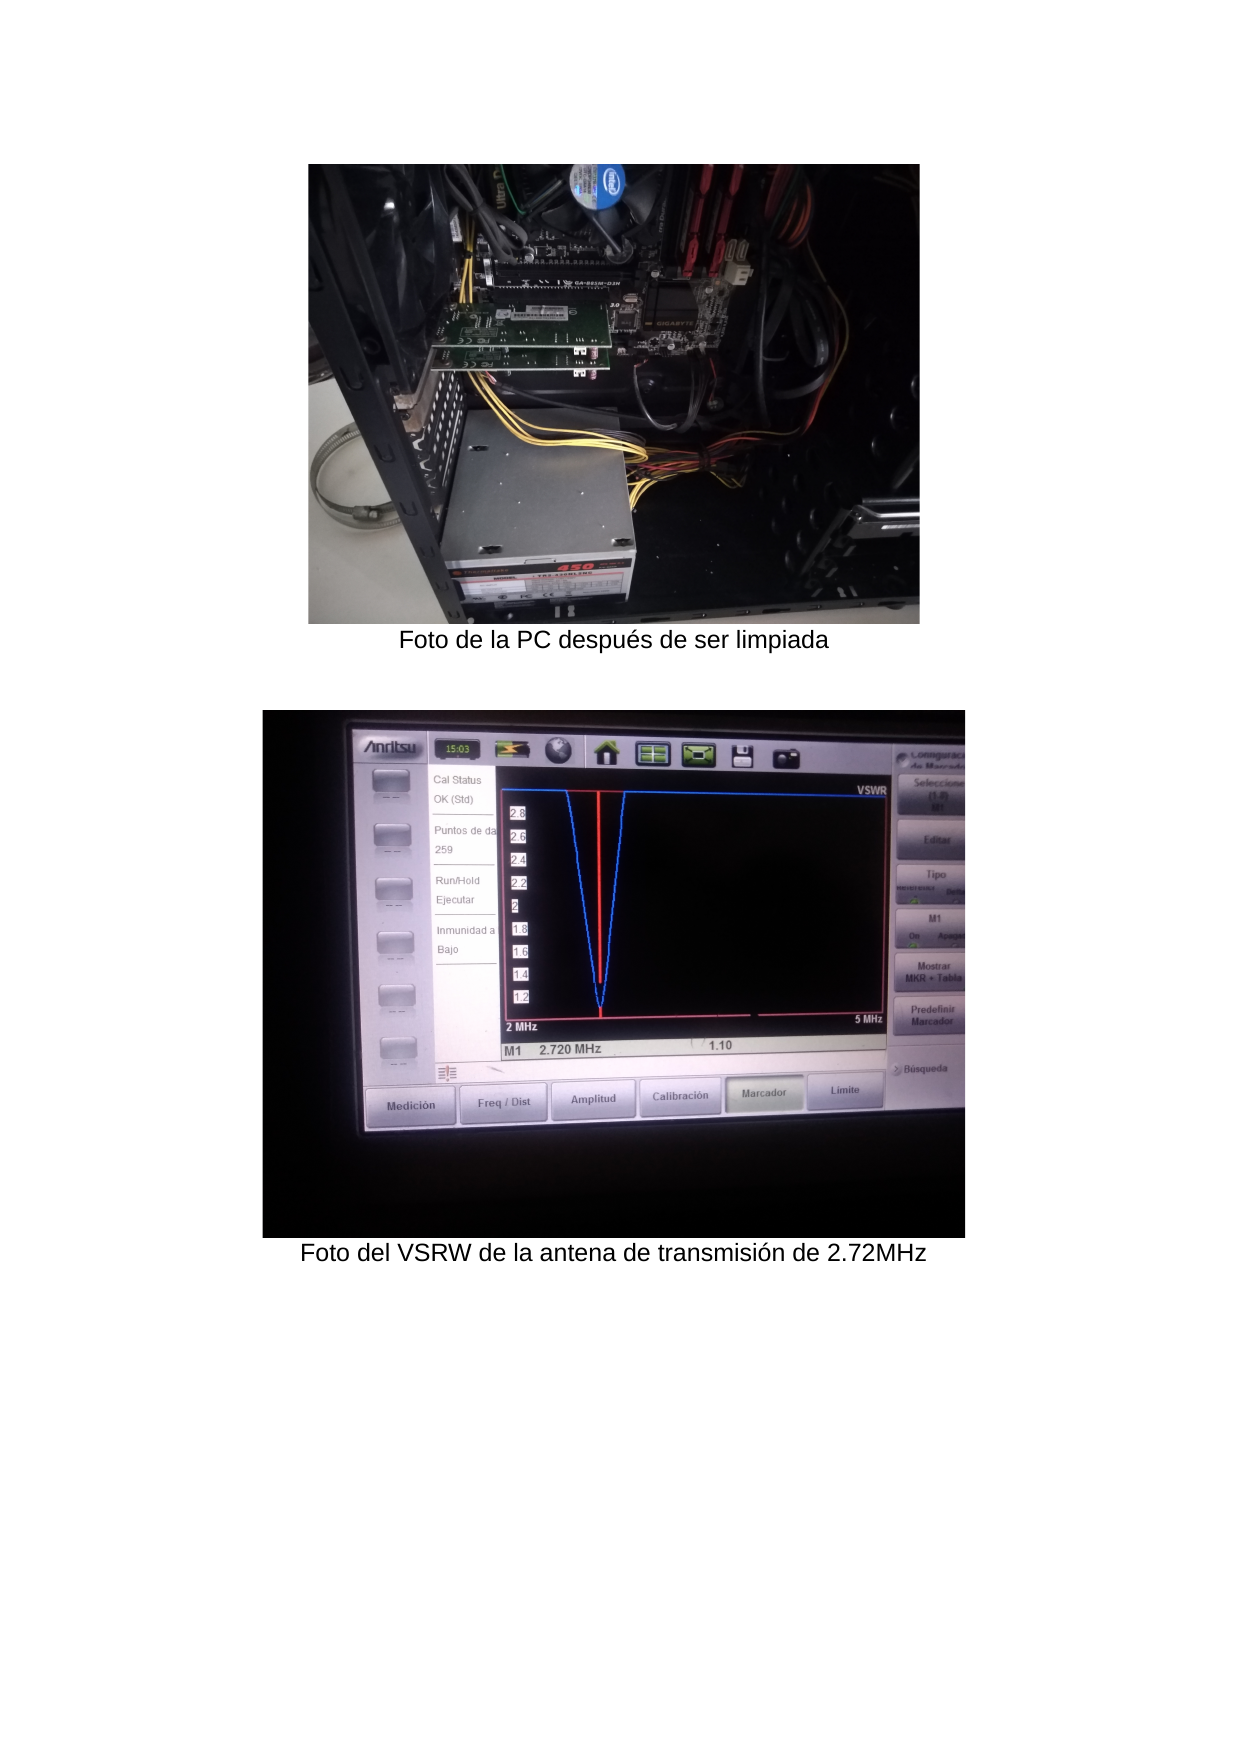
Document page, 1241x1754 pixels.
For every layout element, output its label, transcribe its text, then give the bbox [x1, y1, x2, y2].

picture [262, 710, 966, 1238]
picture [308, 164, 920, 624]
text Foto de la PC después de ser limpiada [162, 624, 1065, 653]
text Foto del VSRW de la antena de transmisión de 2.72MHz [162, 711, 1065, 1267]
